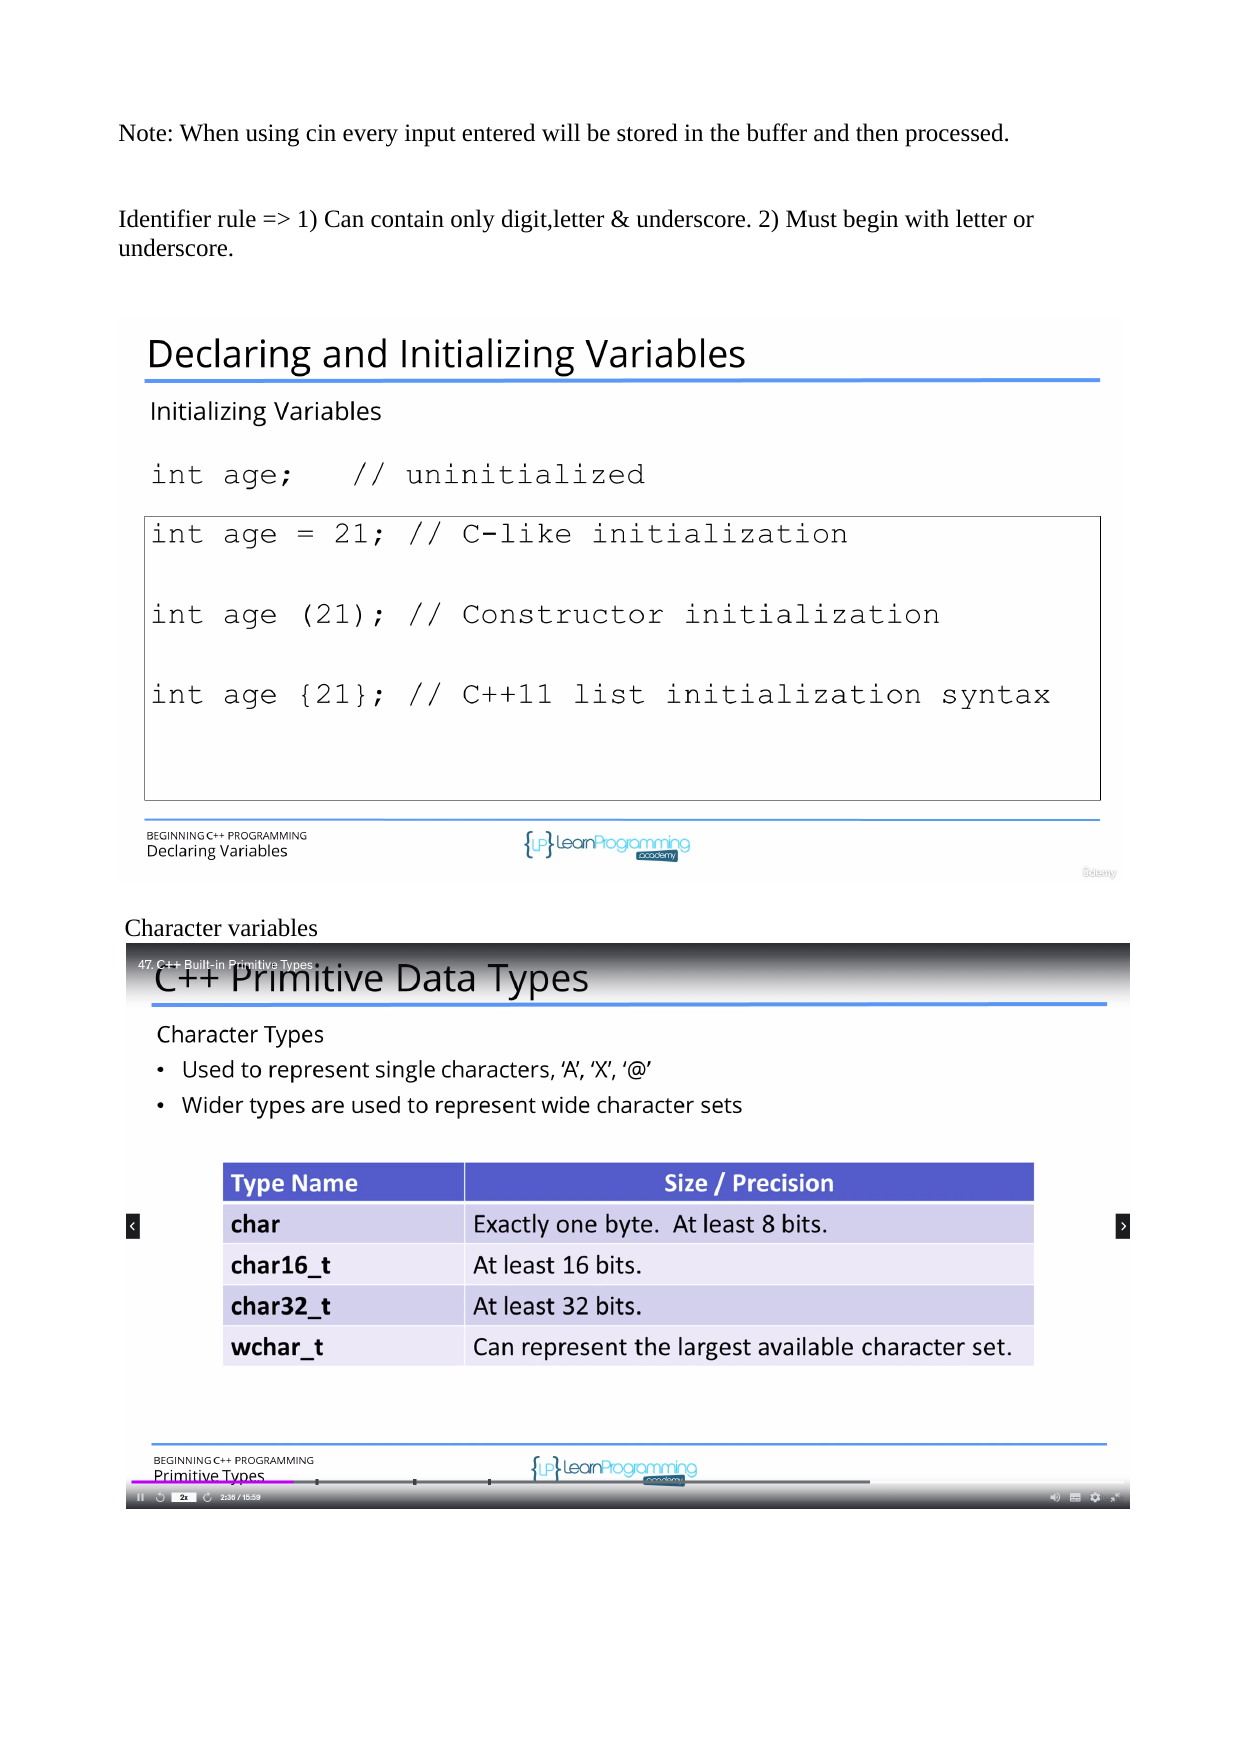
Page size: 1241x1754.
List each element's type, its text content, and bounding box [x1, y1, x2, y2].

picture [126, 943, 1130, 1509]
text Identifier rule => 1) Can contain only digit,letter & underscore. 2) Must begin with letter or underscore. [118, 204, 1122, 262]
picture [118, 319, 1123, 884]
text Character variables [118, 913, 1122, 942]
text Note: When using cin every input entered will be stored in the buffer and then processed. [118, 118, 1122, 147]
